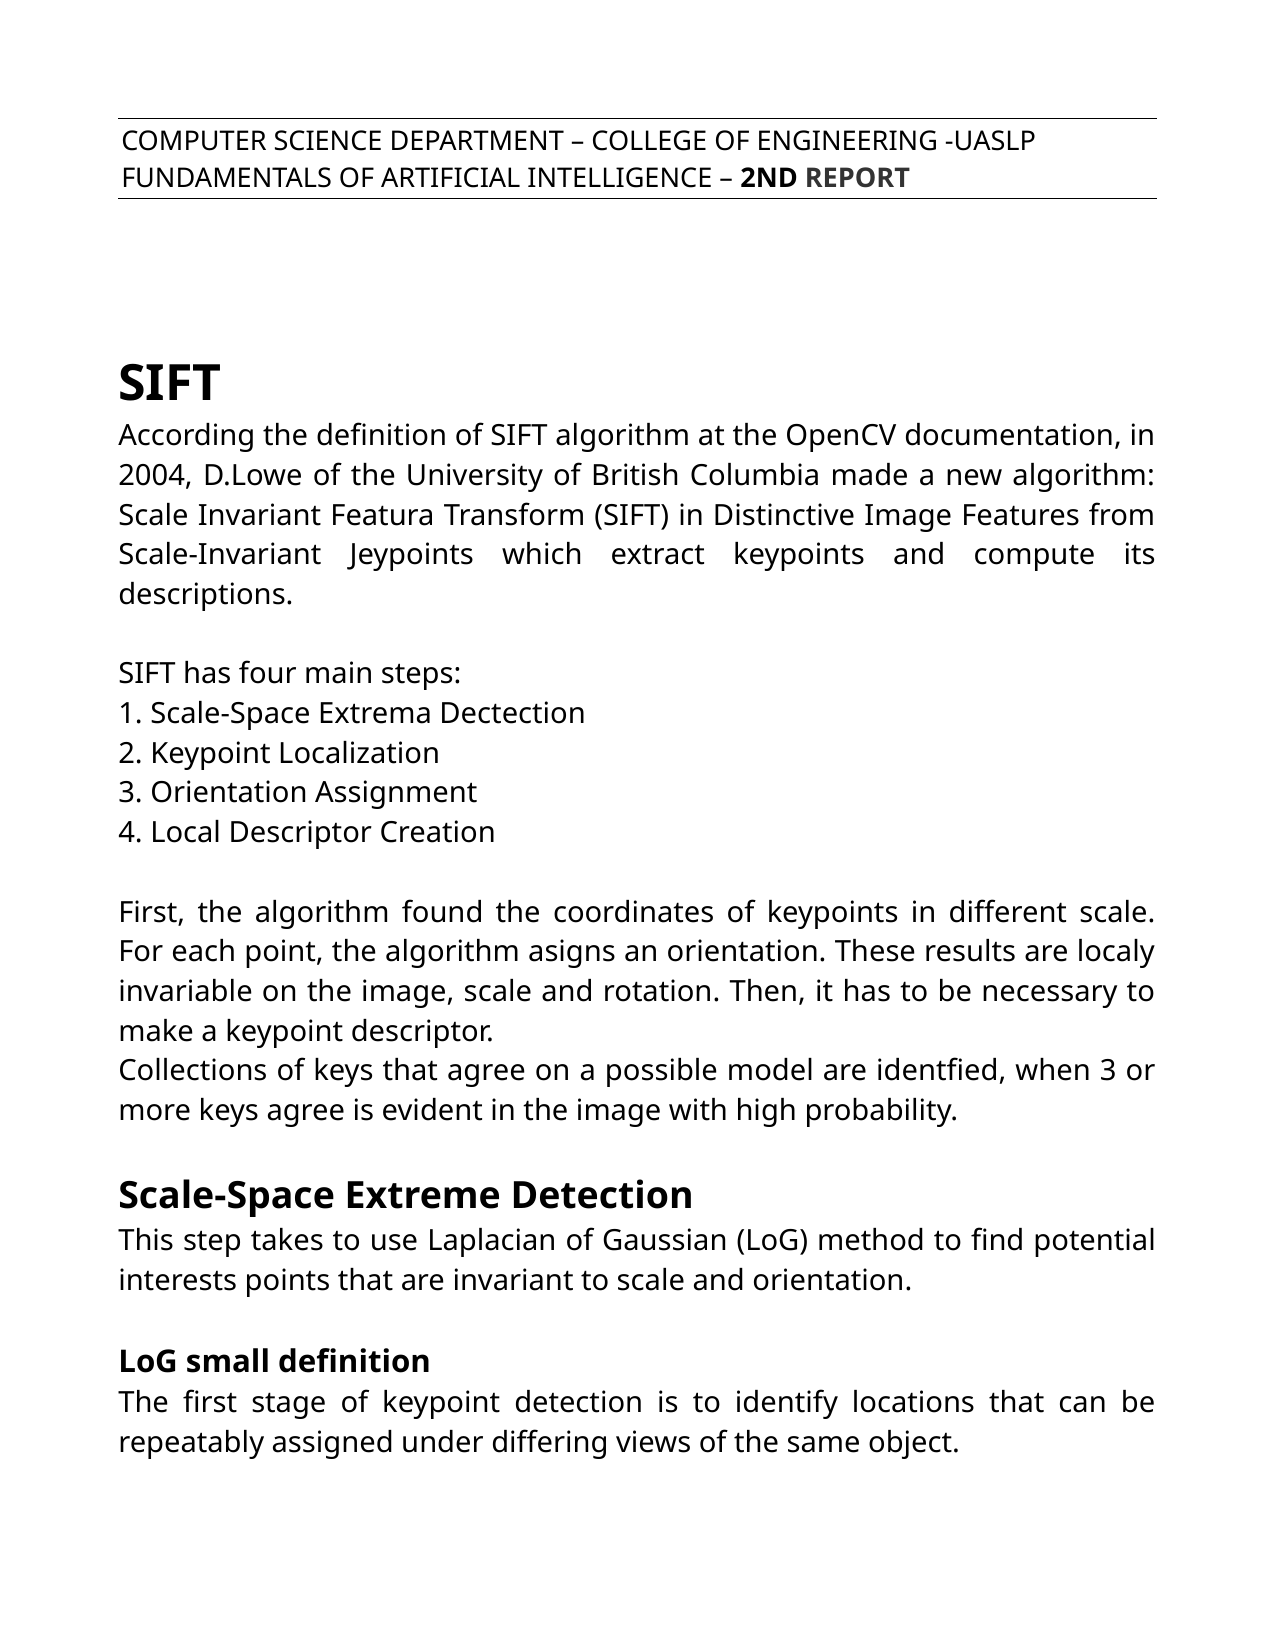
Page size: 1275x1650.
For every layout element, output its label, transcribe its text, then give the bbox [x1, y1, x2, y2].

text This step takes to use Laplacian of Gaussian (LoG) method to find potential interests points that are invariant to scale and orientation. [118, 1220, 1157, 1299]
text Scale-Space Extreme Detection [118, 1169, 1157, 1220]
text 1. Scale-Space Extrema Dectection [118, 692, 1157, 732]
text According the definition of SIFT algorithm at the OpenCV documentation, in 2004, D.Lowe of the University of British Columbia made a new algorithm: Scale Invariant Featura Transform (SIFT) in Distinctive Image Features from Scale-Invariant Jeypoints which extract keypoints and compute its descriptions. [118, 414, 1157, 613]
text SIFT has four main steps: [118, 653, 1157, 692]
text 3. Orientation Assignment [118, 772, 1157, 811]
text SIFT [118, 346, 1157, 414]
text Collections of keys that agree on a possible model are identfied, when 3 or more keys agree is evident in the image with high probability. [118, 1049, 1157, 1129]
text 4. Local Descriptor Creation [118, 811, 1157, 851]
text LoG small definition [118, 1339, 1157, 1381]
text First, the algorithm found the coordinates of keypoints in different scale. For each point, the algorithm asigns an orientation. These results are localy invariable on the image, scale and rotation. Then, it has to be necessary to make a keypoint descriptor. [118, 891, 1157, 1049]
text 2. Keypoint Localization [118, 732, 1157, 772]
text The first stage of keypoint detection is to identify locations that can be repeatably assigned under differing views of the same object. [118, 1381, 1157, 1461]
